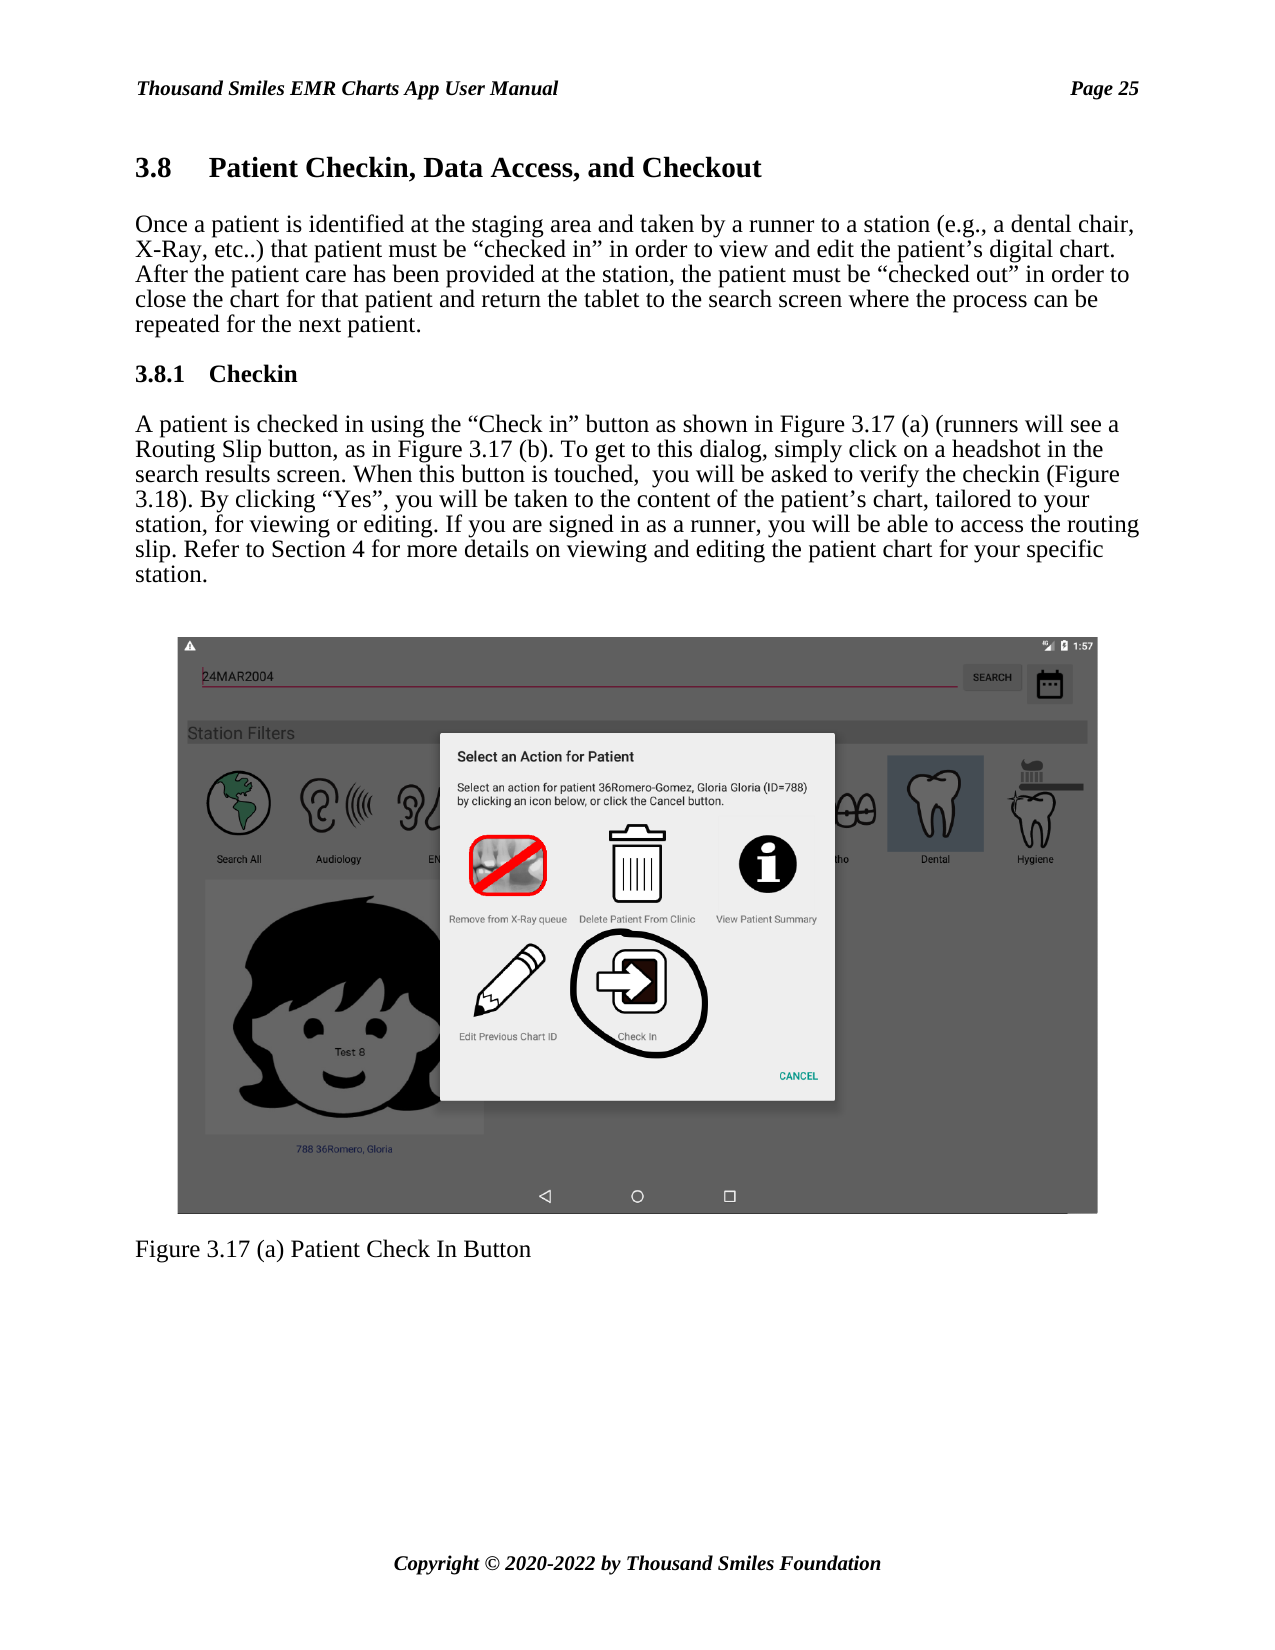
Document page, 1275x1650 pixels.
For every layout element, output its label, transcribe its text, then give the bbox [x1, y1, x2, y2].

text Once a patient is identified at the staging area and taken by a runner to a station (e.g., a dental chair, X-Ray, etc..) that patient must be “checked in” in order to view and edit the patient’s digital chart. After the patient care has been provided at the station, the patient must be “checked out” in order to close the chart for that patient and return the tablet to the search screen where the process can be repeated for the next patient. [135, 213, 1140, 338]
subtitle Patient Checkin, Data Access, and Checkout [135, 150, 1140, 183]
picture [177, 637, 1098, 1214]
text Figure 3.17 (a) Patient Check In Button [135, 1238, 1140, 1263]
subtitle Checkin [135, 363, 1140, 388]
text A patient is checked in using the “Check in” button as shown in Figure 3.17 (a) (runners will see a Routing Slip button, as in Figure 3.17 (b). To get to this dialog, simply click on a headshot in the search results screen. When this button is touched, you will be asked to verify the checkin (Figure 3.18). By clicking “Yes”, you will be taken to the content of the patient’s chart, tailored to your station, for viewing or editing. If you are signed in as a runner, you will be able to access the routing slip. Refer to Section 4 for more details on viewing and editing the patient chart for your specific station. [135, 413, 1140, 588]
